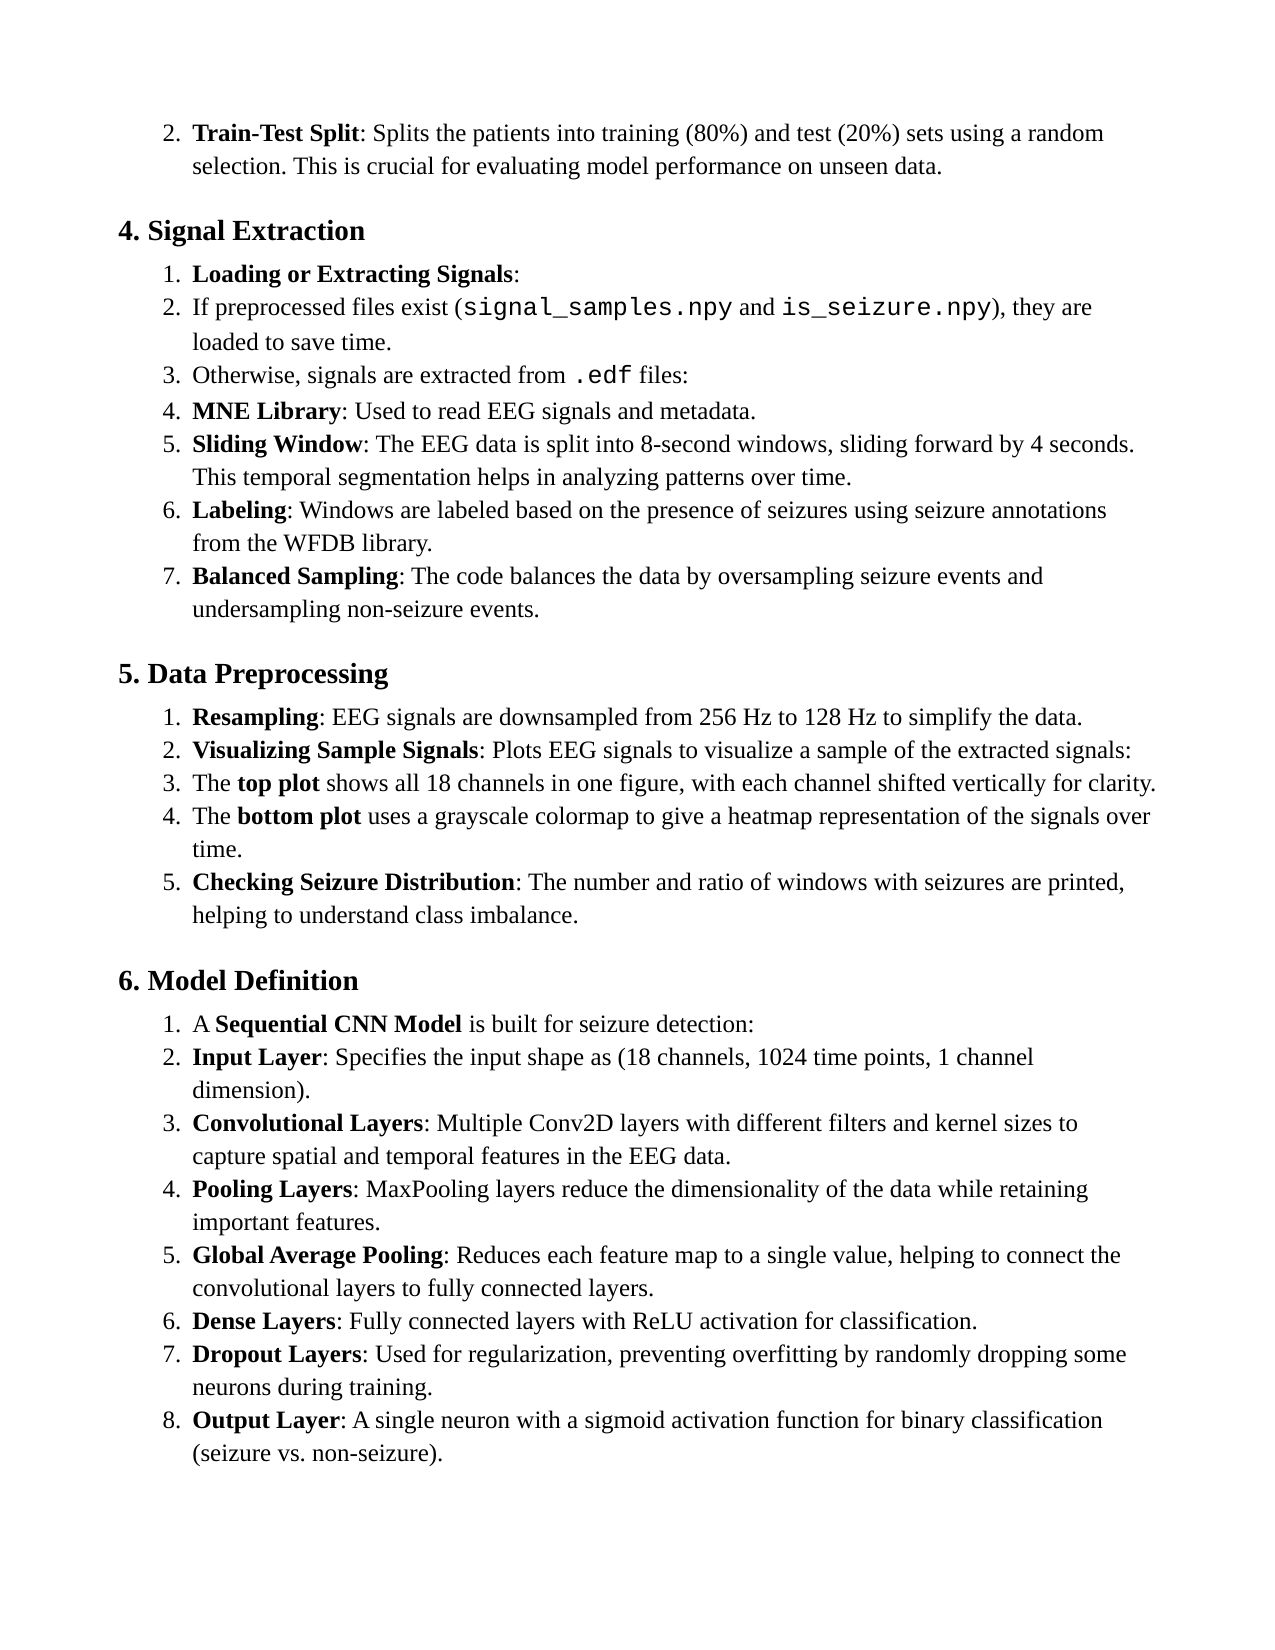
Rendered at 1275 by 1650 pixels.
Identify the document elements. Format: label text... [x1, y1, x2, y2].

list Sliding Window: The EEG data is split into 8-second windows, sliding forward by 4 seconds. This temporal segmentation helps in analyzing patterns over time. [162, 429, 1157, 491]
subtitle 5. Data Preprocessing [118, 656, 1157, 690]
list Balanced Sampling: The code balances the data by oversampling seizure events and undersampling non-seizure events. [162, 561, 1157, 623]
list Dropout Layers: Used for regularization, preventing overfitting by randomly dropping some neurons during training. [162, 1339, 1157, 1401]
list Labeling: Windows are labeled based on the presence of seizures using seizure annotations from the WFDB library. [162, 495, 1157, 557]
list Input Layer: Specifies the input shape as (18 channels, 1024 time points, 1 channel dimension). [162, 1042, 1157, 1103]
list The bottom plot uses a grayscale colormap to give a heatmap representation of the signals over time. [162, 801, 1157, 863]
subtitle 6. Model Definition [118, 963, 1157, 996]
list Pooling Layers: MaxPooling layers reduce the dimensionality of the data while retaining important features. [162, 1174, 1157, 1236]
list Dense Layers: Fully connected layers with ReLU activation for classification. [162, 1306, 1157, 1334]
list Resampling: EEG signals are downsampled from 256 Hz to 128 Hz to simplify the data. [162, 702, 1157, 731]
list Global Average Pooling: Reduces each feature map to a single value, helping to connect the convolutional layers to fully connected layers. [162, 1240, 1157, 1302]
list The top plot shows all 18 channels in one figure, with each channel shifted vertically for clarity. [162, 768, 1157, 797]
list Train-Test Split: Splits the patients into training (80%) and test (20%) sets using a random selection. This is crucial for evaluating model performance on unseen data. [162, 118, 1157, 180]
list Convolutional Layers: Multiple Conv2D layers with different filters and kernel sizes to capture spatial and temporal features in the EEG data. [162, 1108, 1157, 1169]
list Loading or Extracting Signals: [162, 259, 1157, 288]
list A Sequential CNN Model is built for seizure detection: [162, 1009, 1157, 1037]
list Output Layer: A single neuron with a sigmoid activation function for binary classification (seizure vs. non-seizure). [162, 1405, 1157, 1467]
subtitle 4. Signal Extraction [118, 213, 1157, 247]
list Otherwise, signals are extracted from .edf files: [162, 361, 1157, 391]
list Checking Seizure Distribution: The number and ratio of windows with seizures are printed, helping to understand class imbalance. [162, 867, 1157, 929]
list MNE Library: Used to read EEG signals and metadata. [162, 396, 1157, 425]
list Visualizing Sample Signals: Plots EEG signals to visualize a sample of the extracted signals: [162, 735, 1157, 764]
list If preprocessed files exist (signal_samples.npy and is_seizure.npy), they are loaded to save time. [162, 292, 1157, 356]
